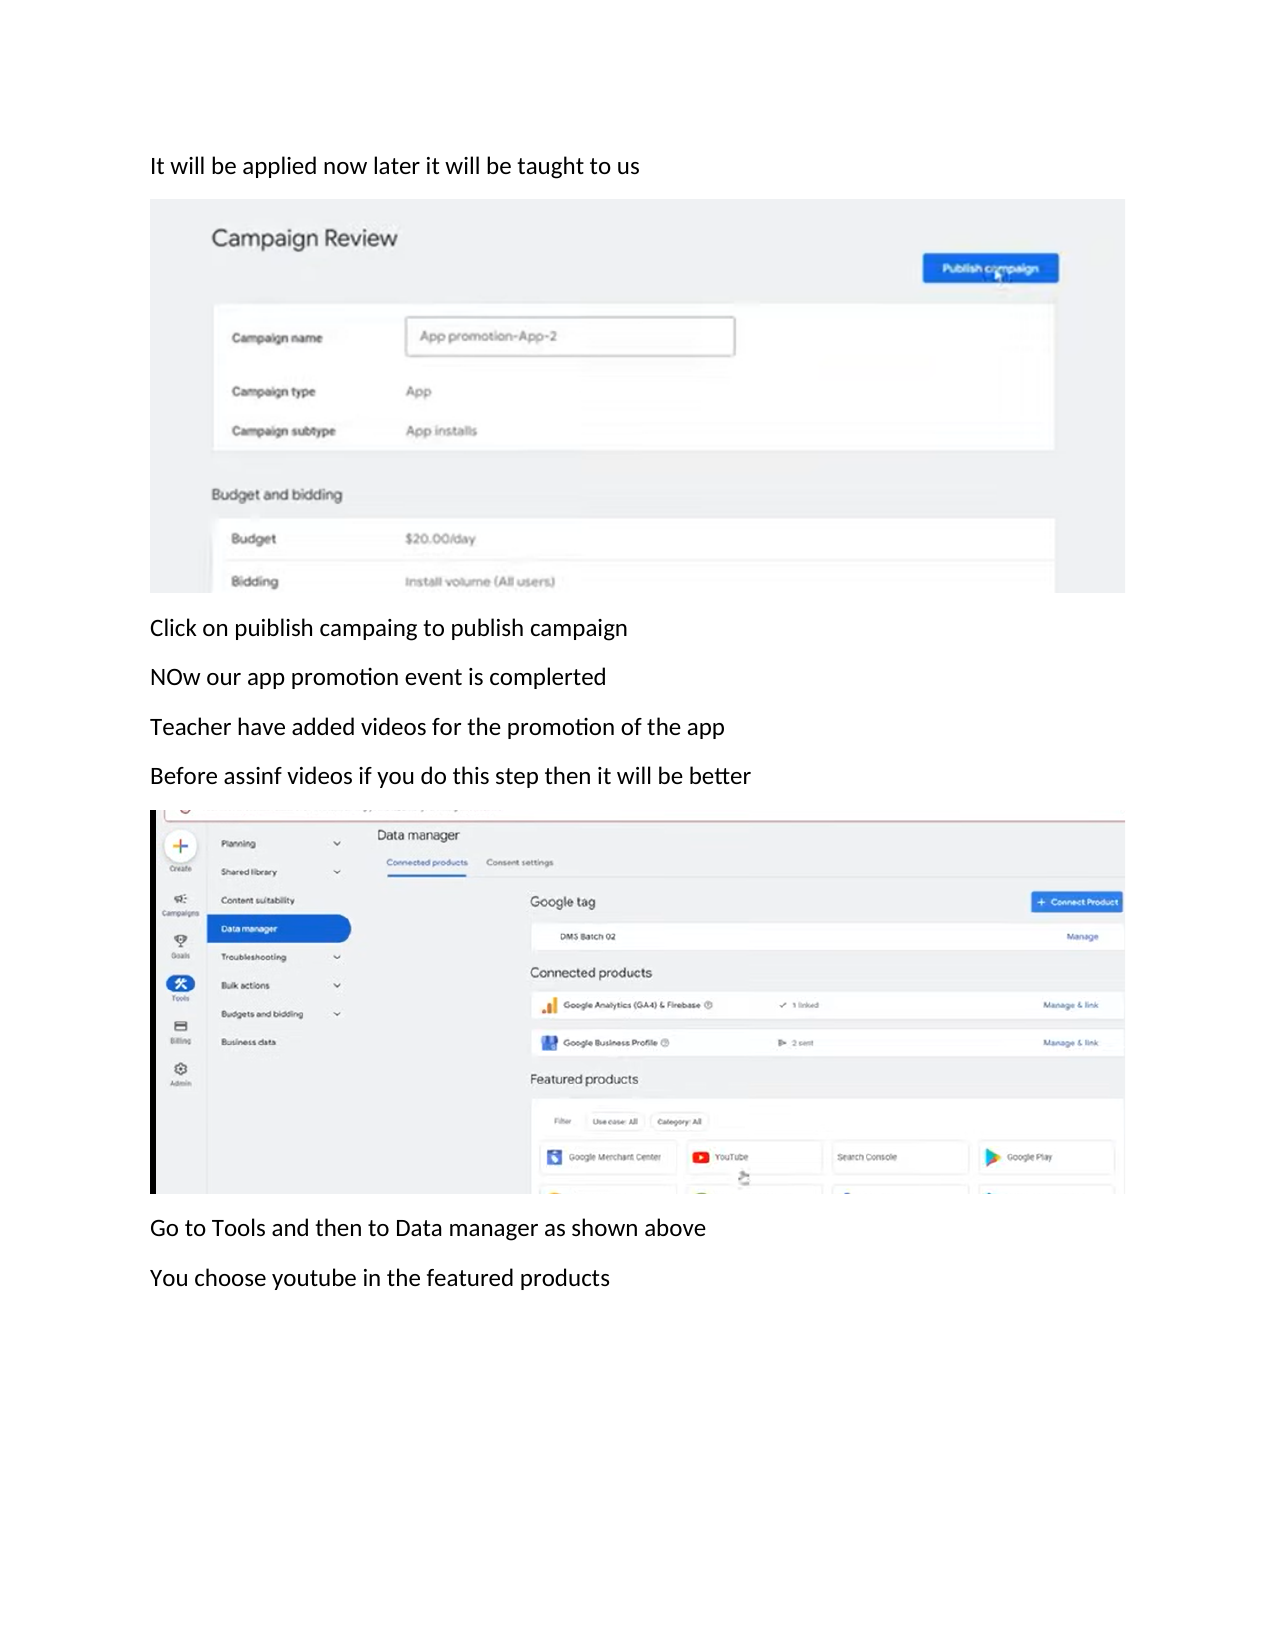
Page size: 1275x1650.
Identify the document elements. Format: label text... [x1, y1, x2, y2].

picture [150, 810, 1125, 1194]
text It will be applied now later it will be taught to us [150, 150, 1125, 181]
text Click on puiblish campaing to publish campaign [150, 612, 1125, 642]
text Before assinf videos if you do this step then it will be better [150, 760, 1125, 791]
picture [150, 199, 1125, 593]
text NOw our app promotion event is complerted [150, 661, 1125, 692]
text You choose youtube in the featured products [150, 1262, 1125, 1292]
text Teacher have added videos for the promotion of the app [150, 711, 1125, 741]
text Go to Tools and then to Data manager as shown above [150, 1212, 1125, 1243]
